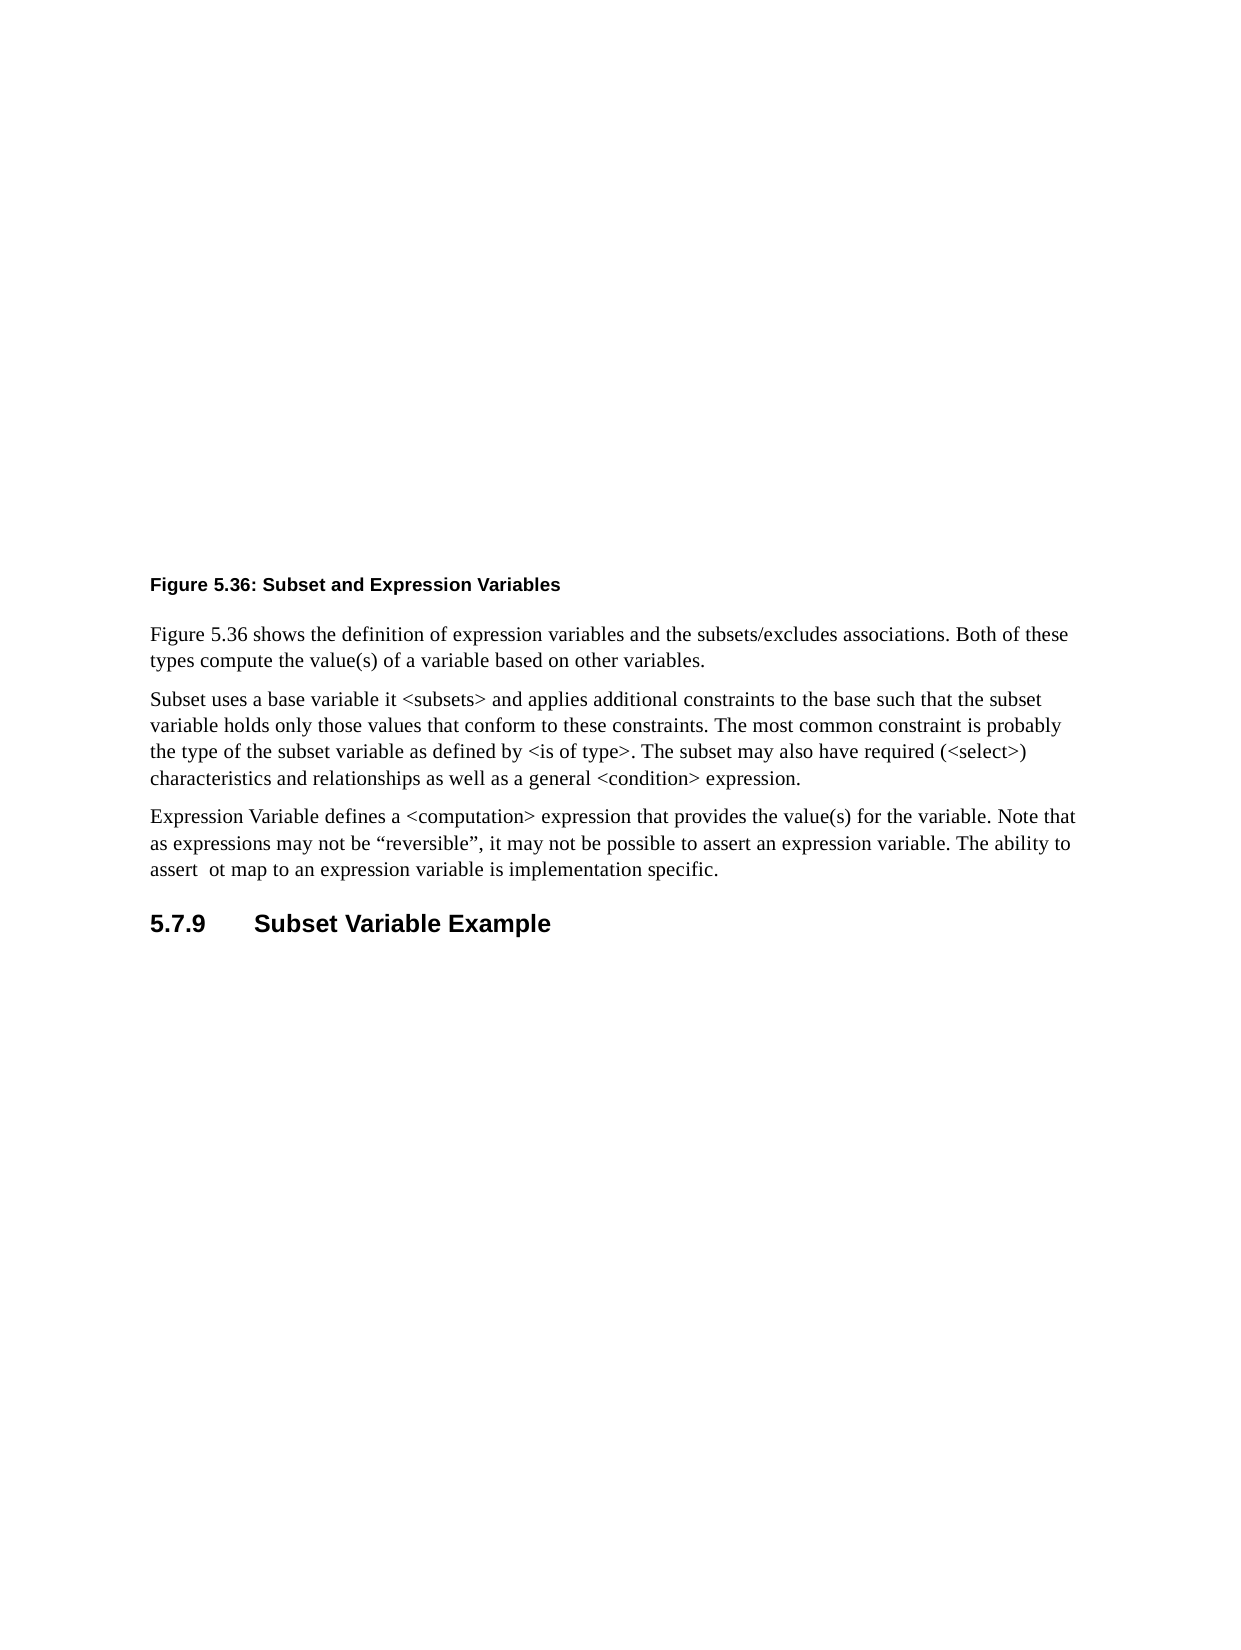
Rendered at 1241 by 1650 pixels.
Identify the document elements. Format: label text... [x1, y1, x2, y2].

text Subset uses a base variable it <subsets> and applies additional constraints to the base such that the subset variable holds only those values that conform to these constraints. The most common constraint is probably the type of the subset variable as defined by <is of type>. The subset may also have required (<select>) characteristics and relationships as well as a general <condition> expression. [150, 686, 1090, 790]
subtitle Subset Variable Example [150, 909, 1090, 938]
text Figure 5.36: Subset and Expression Variables [150, 174, 1090, 596]
text Figure 5.36 shows the definition of expression variables and the subsets/excludes associations. Both of these types compute the value(s) of a variable based on other variables. [150, 596, 1090, 672]
text Expression Variable defines a <computation> expression that provides the value(s) for the variable. Note that as expressions may not be “reversible”, it may not be possible to assert an expression variable. The ability to assert ot map to an expression variable is implementation specific. [150, 804, 1090, 881]
text [150, 150, 1090, 174]
